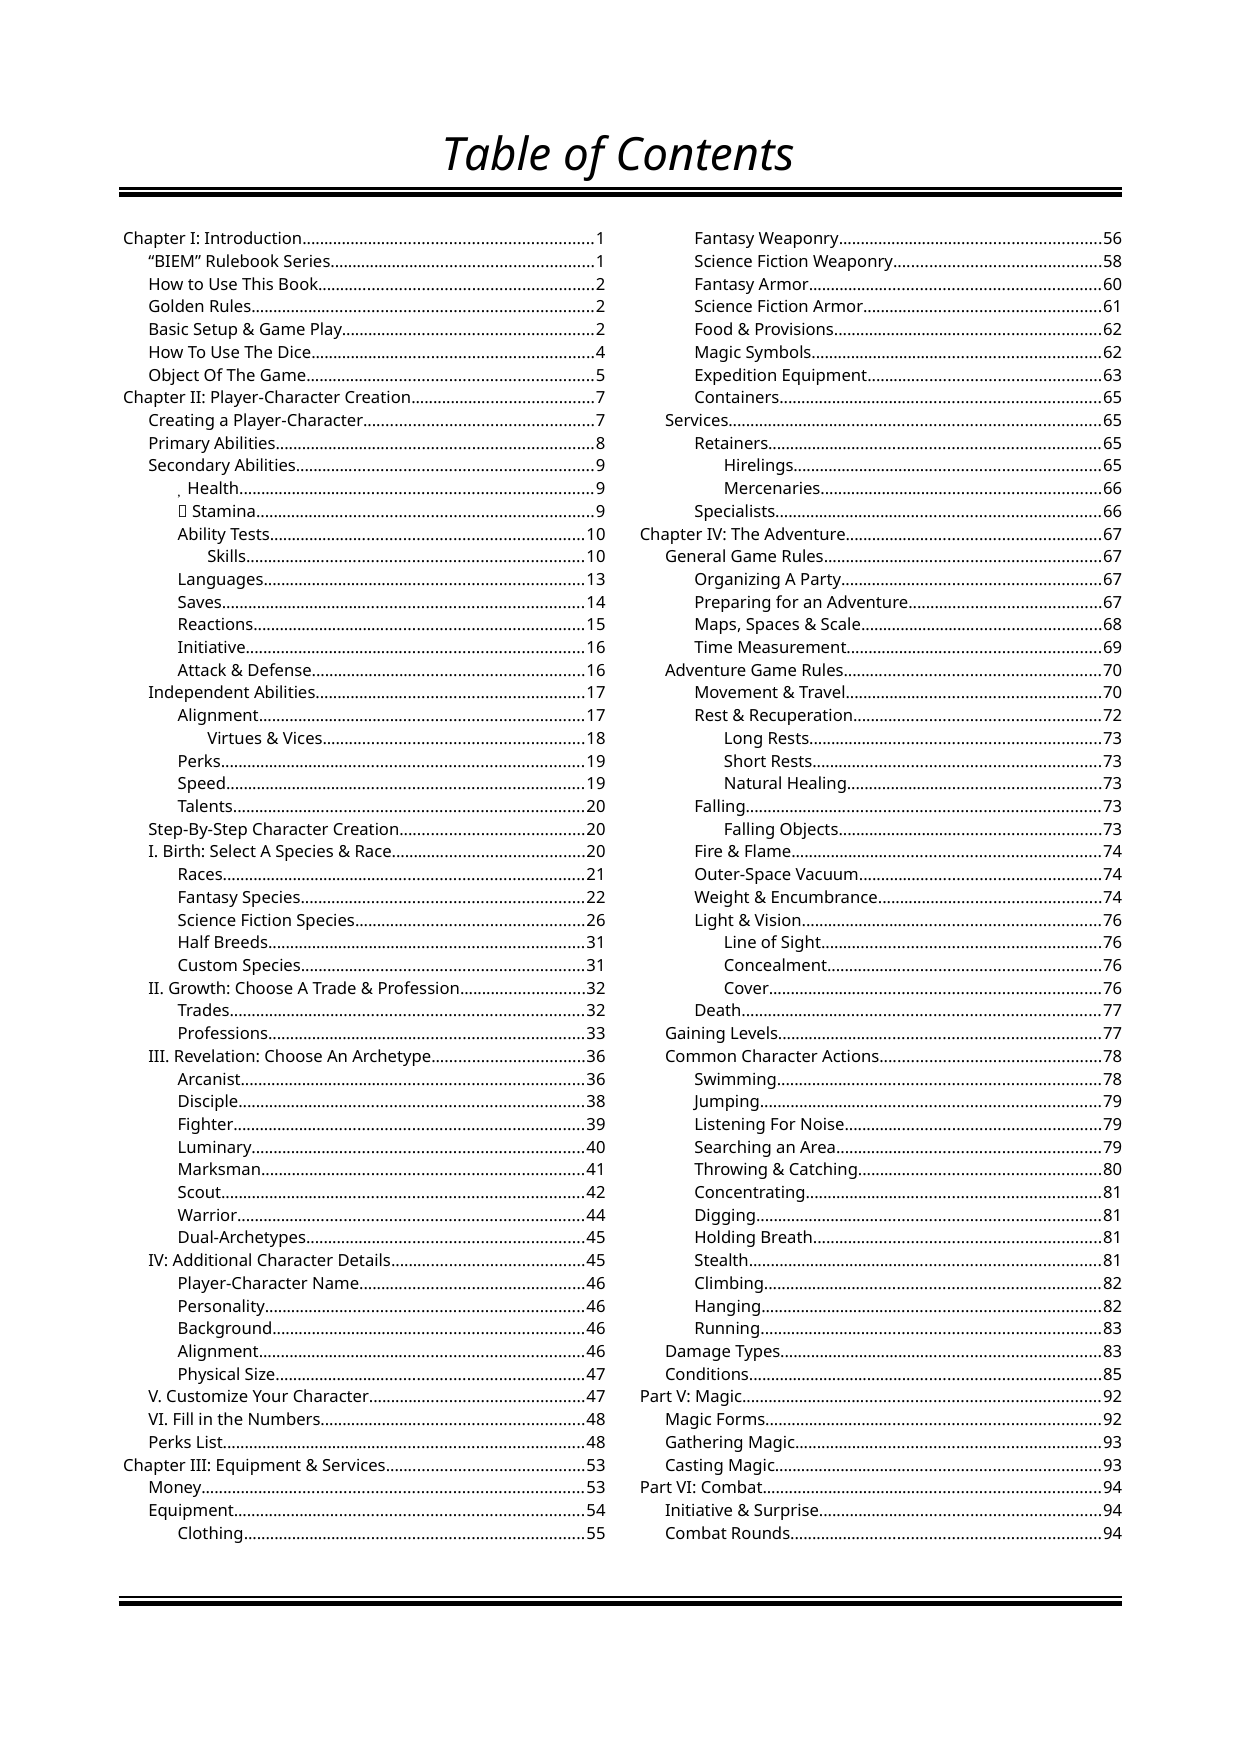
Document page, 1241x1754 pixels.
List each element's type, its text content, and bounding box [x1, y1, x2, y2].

text Disciple 38 [177, 1090, 605, 1112]
text Primary Abilities 8 [148, 431, 605, 454]
text Casting Magic 93 [665, 1453, 1122, 1476]
text Chapter III: Equipment & Services 53 [118, 1453, 605, 1476]
text Virtues & Vices 18 [207, 726, 605, 749]
text Independent Abilities 17 [148, 681, 605, 704]
text Talents 20 [177, 794, 605, 817]
text Perks List 48 [148, 1430, 605, 1453]
text Object Of The Game 5 [148, 363, 605, 386]
text Player-Character Name 46 [177, 1271, 605, 1294]
text Holding Breath 81 [694, 1226, 1122, 1249]
text Outer-Space Vacuum 74 [694, 863, 1122, 885]
text Falling 73 [694, 794, 1122, 817]
text Hanging 82 [694, 1294, 1122, 1317]
text V. Customize Your Character 47 [148, 1385, 605, 1408]
text Magic Symbols 62 [694, 340, 1122, 363]
text I. Birth: Select A Species & Race 20 [148, 840, 605, 863]
text Fighter 39 [177, 1112, 605, 1135]
text Preparing for an Adventure 67 [694, 590, 1122, 613]
text Weight & Encumbrance 74 [694, 885, 1122, 908]
text Personality 46 [177, 1294, 605, 1317]
text Luminary 40 [177, 1135, 605, 1158]
text Conditions 85 [665, 1362, 1122, 1385]
text Alignment 46 [177, 1339, 605, 1362]
text Long Rests 73 [724, 726, 1122, 749]
text Initiative & Surprise 94 [665, 1498, 1122, 1521]
text Gaining Levels 77 [665, 1022, 1122, 1044]
text Alignment 17 [177, 704, 605, 726]
text Half Breeds 31 [177, 931, 605, 953]
text Gathering Magic 93 [665, 1430, 1122, 1453]
text Chapter I: Introduction 1 [118, 227, 605, 249]
text Magic Forms 92 [665, 1408, 1122, 1430]
text Adventure Game Rules 70 [665, 658, 1122, 681]
text Ability Tests 10 [177, 522, 605, 545]
text Speed 19 [177, 772, 605, 794]
text Science Fiction Armor 61 [694, 295, 1122, 318]
text Languages 13 [177, 567, 605, 590]
text General Game Rules 67 [665, 545, 1122, 567]
text Maps, Spaces & Scale 68 [694, 613, 1122, 636]
text Marksman 41 [177, 1158, 605, 1181]
text Specialists 66 [694, 499, 1122, 522]
text  Stamina 9 [177, 499, 605, 522]
text How To Use The Dice 4 [148, 340, 605, 363]
text Golden Rules 2 [148, 295, 605, 318]
text Step-By-Step Character Creation 20 [148, 817, 605, 840]
text Expedition Equipment 63 [694, 363, 1122, 386]
text Equipment 54 [148, 1498, 605, 1521]
text Fantasy Weaponry 56 [694, 227, 1122, 249]
text Clothing 55 [177, 1521, 605, 1544]
text Organizing A Party 67 [694, 567, 1122, 590]
text Arcanist 36 [177, 1067, 605, 1090]
text Fire & Flame 74 [694, 840, 1122, 863]
text How to Use This Book 2 [148, 272, 605, 295]
text Running 83 [694, 1317, 1122, 1339]
text Climbing 82 [694, 1271, 1122, 1294]
text Line of Sight 76 [724, 931, 1122, 953]
text Creating a Player-Character 7 [148, 408, 605, 431]
text Background 46 [177, 1317, 605, 1339]
text Part VI: Combat 94 [635, 1476, 1122, 1498]
text Concealment 76 [724, 953, 1122, 976]
text Containers 65 [694, 386, 1122, 408]
text Services 65 [665, 408, 1122, 431]
text Natural Healing 73 [724, 772, 1122, 794]
text Combat Rounds 94 [665, 1521, 1122, 1544]
text IV: Additional Character Details 45 [148, 1249, 605, 1271]
text Digging 81 [694, 1203, 1122, 1226]
text Movement & Travel 70 [694, 681, 1122, 704]
text III. Revelation: Choose An Archetype 36 [148, 1044, 605, 1067]
text Concentrating 81 [694, 1181, 1122, 1203]
text Dual-Archetypes 45 [177, 1226, 605, 1249]
text Fantasy Armor 60 [694, 272, 1122, 295]
text  Health 9 [177, 477, 605, 499]
text Science Fiction Species 26 [177, 908, 605, 931]
text Retainers 65 [694, 431, 1122, 454]
text Throwing & Catching 80 [694, 1158, 1122, 1181]
text Stealth 81 [694, 1249, 1122, 1271]
text Time Measurement 69 [694, 636, 1122, 658]
text Custom Species 31 [177, 953, 605, 976]
text Falling Objects 73 [724, 817, 1122, 840]
text Physical Size 47 [177, 1362, 605, 1385]
text Reactions 15 [177, 613, 605, 636]
text Basic Setup & Game Play 2 [148, 318, 605, 340]
text Death 77 [694, 999, 1122, 1022]
text Chapter II: Player-Character Creation 7 [118, 386, 605, 408]
text Cover 76 [724, 976, 1122, 999]
text Scout 42 [177, 1181, 605, 1203]
text Skills 10 [207, 545, 605, 567]
text Mercenaries 66 [724, 477, 1122, 499]
text Light & Vision 76 [694, 908, 1122, 931]
text Food & Provisions 62 [694, 318, 1122, 340]
text Chapter IV: The Adventure 67 [635, 522, 1122, 545]
text Short Rests 73 [724, 749, 1122, 772]
text Common Character Actions 78 [665, 1044, 1122, 1067]
text Professions 33 [177, 1022, 605, 1044]
text Hirelings 65 [724, 454, 1122, 477]
text Saves 14 [177, 590, 605, 613]
text Secondary Abilities 9 [148, 454, 605, 477]
text Jumping 79 [694, 1090, 1122, 1112]
text II. Growth: Choose A Trade & Profession 32 [148, 976, 605, 999]
text Trades 32 [177, 999, 605, 1022]
text Attack & Defense 16 [177, 658, 605, 681]
text Listening For Noise 79 [694, 1112, 1122, 1135]
text Searching an Area 79 [694, 1135, 1122, 1158]
text “BIEM” Rulebook Series 1 [148, 249, 605, 272]
text Fantasy Species 22 [177, 885, 605, 908]
text Swimming 78 [694, 1067, 1122, 1090]
text Perks 19 [177, 749, 605, 772]
text Races 21 [177, 863, 605, 885]
text Part V: Magic 92 [635, 1385, 1122, 1408]
text Warrior 44 [177, 1203, 605, 1226]
text Rest & Recuperation 72 [694, 704, 1122, 726]
text Science Fiction Weaponry 58 [694, 249, 1122, 272]
text Initiative 16 [177, 636, 605, 658]
text Damage Types 83 [665, 1339, 1122, 1362]
text Money 53 [148, 1476, 605, 1498]
text VI. Fill in the Numbers 48 [148, 1408, 605, 1430]
